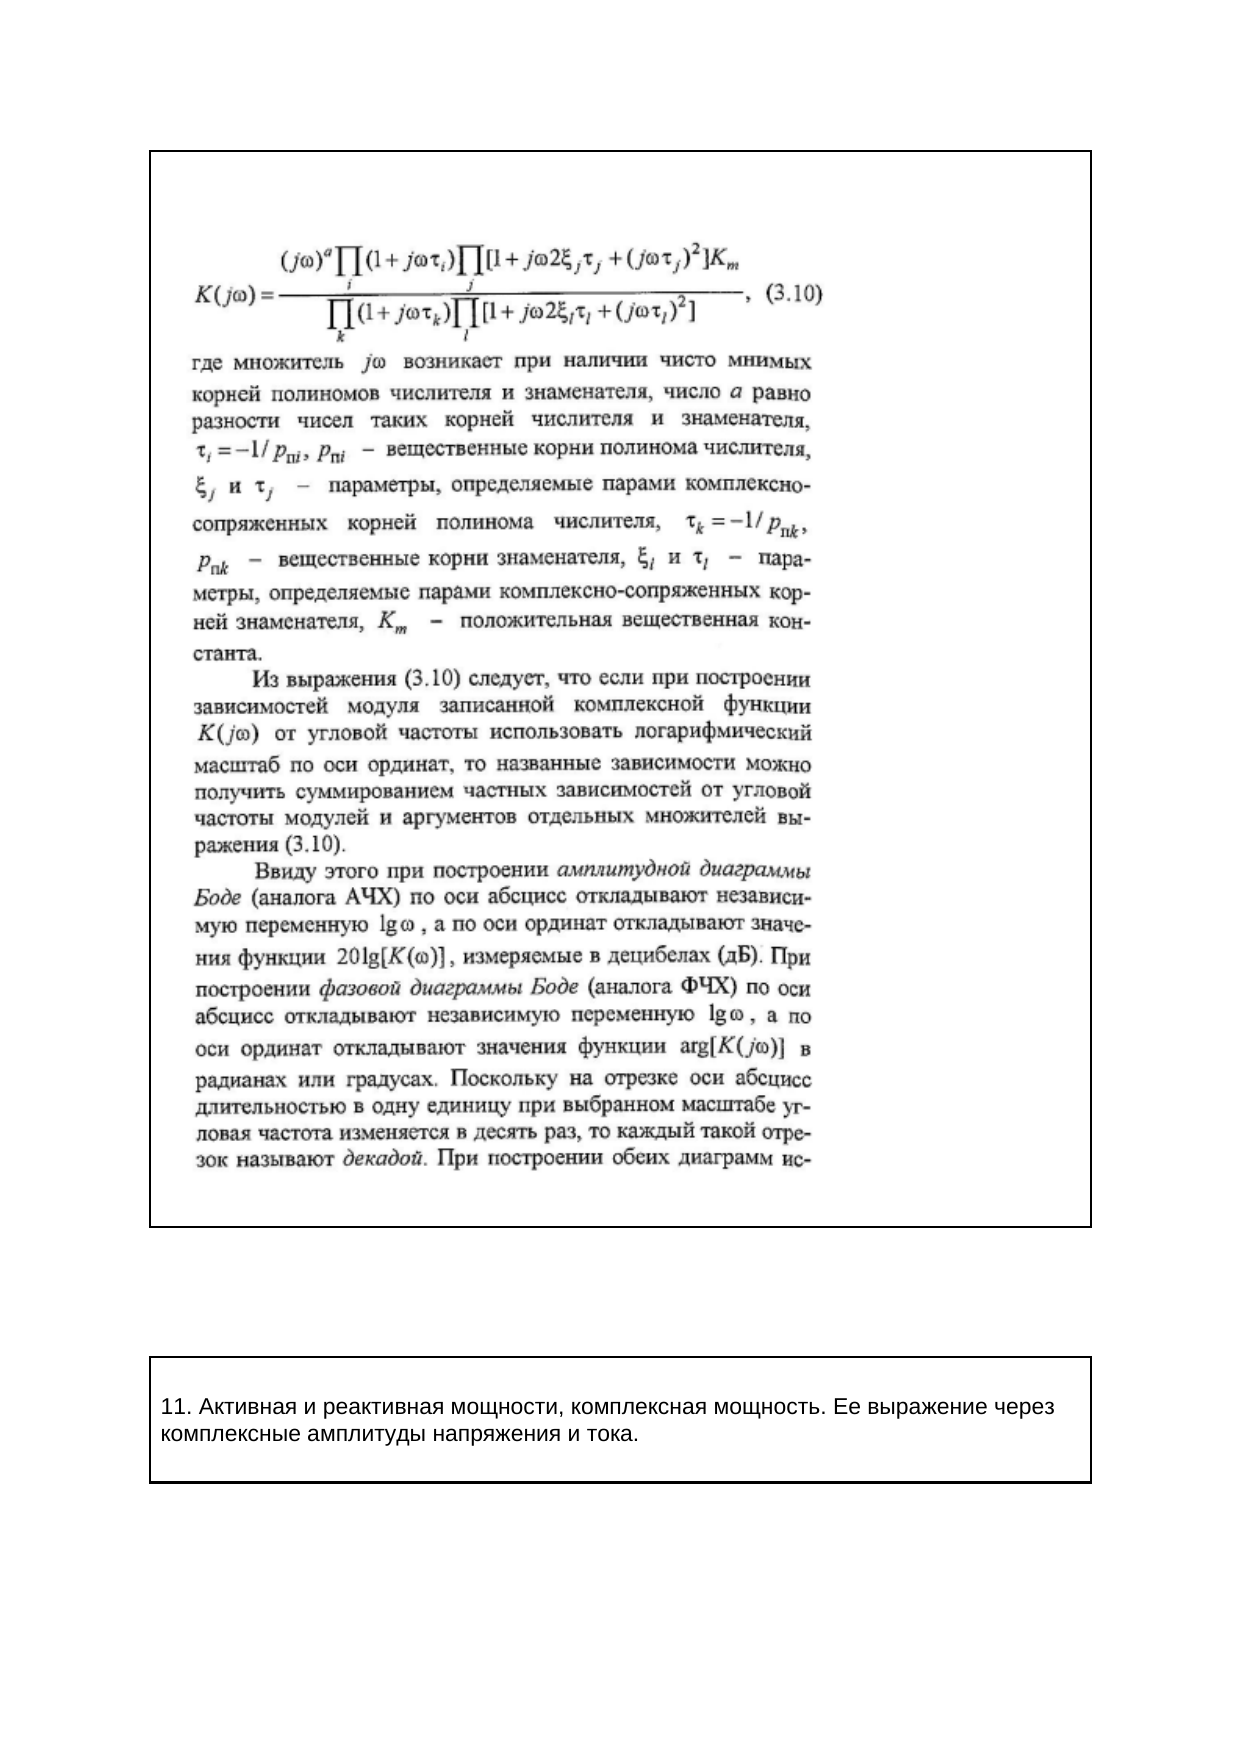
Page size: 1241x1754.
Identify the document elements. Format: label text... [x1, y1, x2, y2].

table_header 11. Активная и реактивная мощности, комплексная мощность. Ее выражение через комплексные амплитуды напряжения и тока. [151, 1358, 1090, 1481]
table_cell [151, 152, 1090, 1226]
picture [160, 187, 856, 1191]
